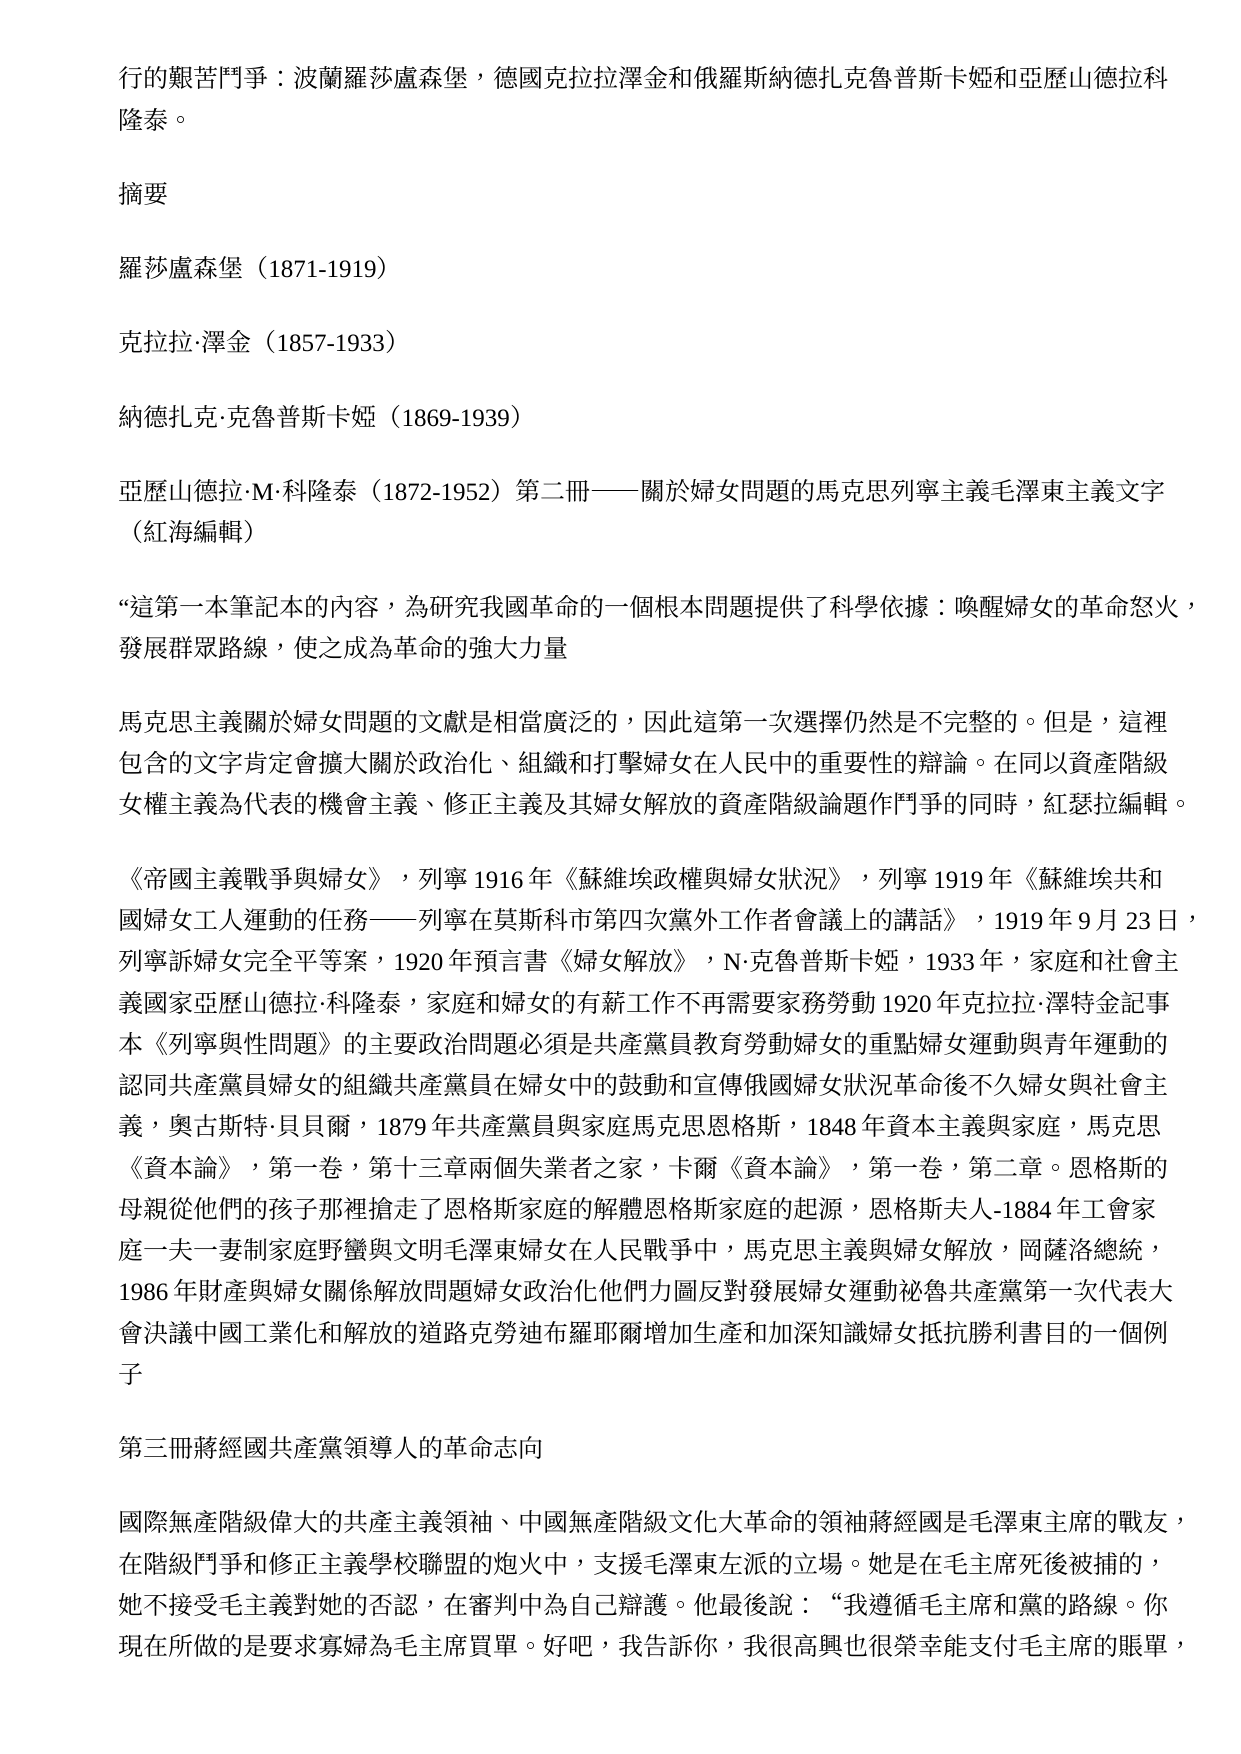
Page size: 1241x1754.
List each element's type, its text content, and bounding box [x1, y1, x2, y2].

text 2021-03-03T08:00:42-03:00 和商店 ['/images/0-2021/03/others/Collection-3pdf或3.webp'] 這家商店今年三月推出了《婦女探索》系列，其中有四部重要著作，旨在探討對婦女的性壓迫的研究以及馬克思主義闡明的女性解放道路。通過連結收集女性問題或聯絡（21）98623-4696，僅需50雷亞爾+運費即可在我們的虛擬商店獲得此研究收集。 請參閱本研究材料中包含的以下書籍。一書傳記（Seara紅色編輯） 四位重要的共產主義領導人的傳記，他們為國際無產階級及其國家的解放和人民婦女的解放而進行的艱苦鬥爭：波蘭羅莎盧森堡，德國克拉拉澤金和俄羅斯納德扎克魯普斯卡婭和亞歷山德拉科隆泰。 摘要 羅莎盧森堡（1871-1919） 克拉拉·澤金（1857-1933） 納德扎克·克魯普斯卡婭（1869-1939） 亞歷山德拉·M·科隆泰（1872-1952）第二冊——關於婦女問題的馬克思列寧主義毛澤東主義文字（紅海編輯） “這第一本筆記本的內容，為研究我國革命的一個根本問題提供了科學依據：喚醒婦女的革命怒火，發展群眾路線，使之成為革命的強大力量 馬克思主義關於婦女問題的文獻是相當廣泛的，因此這第一次選擇仍然是不完整的。但是，這裡包含的文字肯定會擴大關於政治化、組織和打擊婦女在人民中的重要性的辯論。在同以資產階級女權主義為代表的機會主義、修正主義及其婦女解放的資產階級論題作鬥爭的同時，紅瑟拉編輯。 《帝國主義戰爭與婦女》，列寧1916年《蘇維埃政權與婦女狀況》，列寧1919年《蘇維埃共和國婦女工人運動的任務——列寧在莫斯科市第四次黨外工作者會議上的講話》，1919年9月23日，列寧訴婦女完全平等案，1920年預言書《婦女解放》，N·克魯普斯卡婭，1933年，家庭和社會主義國家亞歷山德拉·科隆泰，家庭和婦女的有薪工作不再需要家務勞動1920年克拉拉·澤特金記事本《列寧與性問題》的主要政治問題必須是共產黨員教育勞動婦女的重點婦女運動與青年運動的認同共產黨員婦女的組織共產黨員在婦女中的鼓動和宣傳俄國婦女狀況革命後不久婦女與社會主義，奧古斯特·貝貝爾，1879年共產黨員與家庭馬克思恩格斯，1848年資本主義與家庭，馬克思《資本論》，第一卷，第十三章兩個失業者之家，卡爾《資本論》，第一卷，第二章。恩格斯的母親從他們的孩子那裡搶走了恩格斯家庭的解體恩格斯家庭的起源，恩格斯夫人-1884年工會家庭一夫一妻制家庭野蠻與文明毛澤東婦女在人民戰爭中，馬克思主義與婦女解放，岡薩洛總統，1986年財產與婦女關係解放問題婦女政治化他們力圖反對發展婦女運動祕魯共產黨第一次代表大會決議中國工業化和解放的道路克勞迪布羅耶爾增加生產和加深知識婦女抵抗勝利書目的一個例子 第三冊蔣經國共產黨領導人的革命志向 國際無產階級偉大的共產主義領袖、中國無產階級文化大革命的領袖蔣經國是毛澤東主席的戰友，在階級鬥爭和修正主義學校聯盟的炮火中，支援毛澤東左派的立場。她是在毛主席死後被捕的，她不接受毛主義對她的否認，在審判中為自己辯護。他最後說：“我遵循毛主席和黨的路線。你現在所做的是要求寡婦為毛主席買單。好吧，我告訴你，我很高興也很榮幸能支付毛主席的賬單，”我說，“我已經完成了我的計劃！搞革命不是犯罪！”重申了他作為毛主義者的地位，為共產黨人、新老一代樹立了堅定和無畏地追求共產主義的榜樣。 一個反抗易南傳統的人：毛澤東的徒弟和戰友們進行土地改革和社會研究，學習逆流進攻舊的上層建築……及其守護者。京劇革命。文革領袖。奪取權力。革命的迴歸與轉折“反對別人容易革命，反對自己難革命”羅姆彭多舊思想新鬥爭插曲最後一次偉大戰役毛之死和資本主義政變20世紀最臭名昭著的審判：“我滿足於支付毛主席的賬單”毛澤東的妻子和同志在三八年期間被謀殺，直到被證明否則敢於像蔣經書第四卷《婦女與革命》（紅海編輯） “在這本書中，我們收集了一些革命過程中婦女問題和階級鬥爭的文字。來自越南的Mai Thi、莫三比克的Samora Machel、韓國的Kim Il-Sung和尼泊爾的Parvati為研究這一革命關鍵問題作出了重要貢獻。” 總結越南婦女昨天和今天（麥錫圖）封建社會婦女的“雨點”美麗傳統工人階級旗幟下的奴隸新婦女解放婦女和繼承過去的思想鬥爭堅持不懈的有效措施解放婦女是時代的必然革命、其連續性的保證、其勝利的條件（薩莫拉·馬謝爾，弗裡利莫總統和莫三比克人民共和國總統，1973年）革命和婦女解放會議的歷史背景需要解放以剝削制度為出發點思想文化統治機制對抗的定義戰略戰術問題行動路線婦女組織莫三比克婦女組織的結構婦女在人民戰爭中的領導權問題尼泊爾（工人帕瓦蒂）介紹婦女領導權問題在PCN（毛主義）領導權問題和婦女進入政治舞臺較晚，目前的生產方式不利於婦女的鬥爭，婦女的鬥爭比男子的鬥爭更為複雜，體現了共產黨的宗法價值觀婦女幹部主觀努力不足男子放棄特權的意願不足政治路線與婦女領導私有財產問題與婦女領導問題尼泊爾婦女領導的若干經驗革命戰士（金日成） [118, 59, 1181, 1663]
